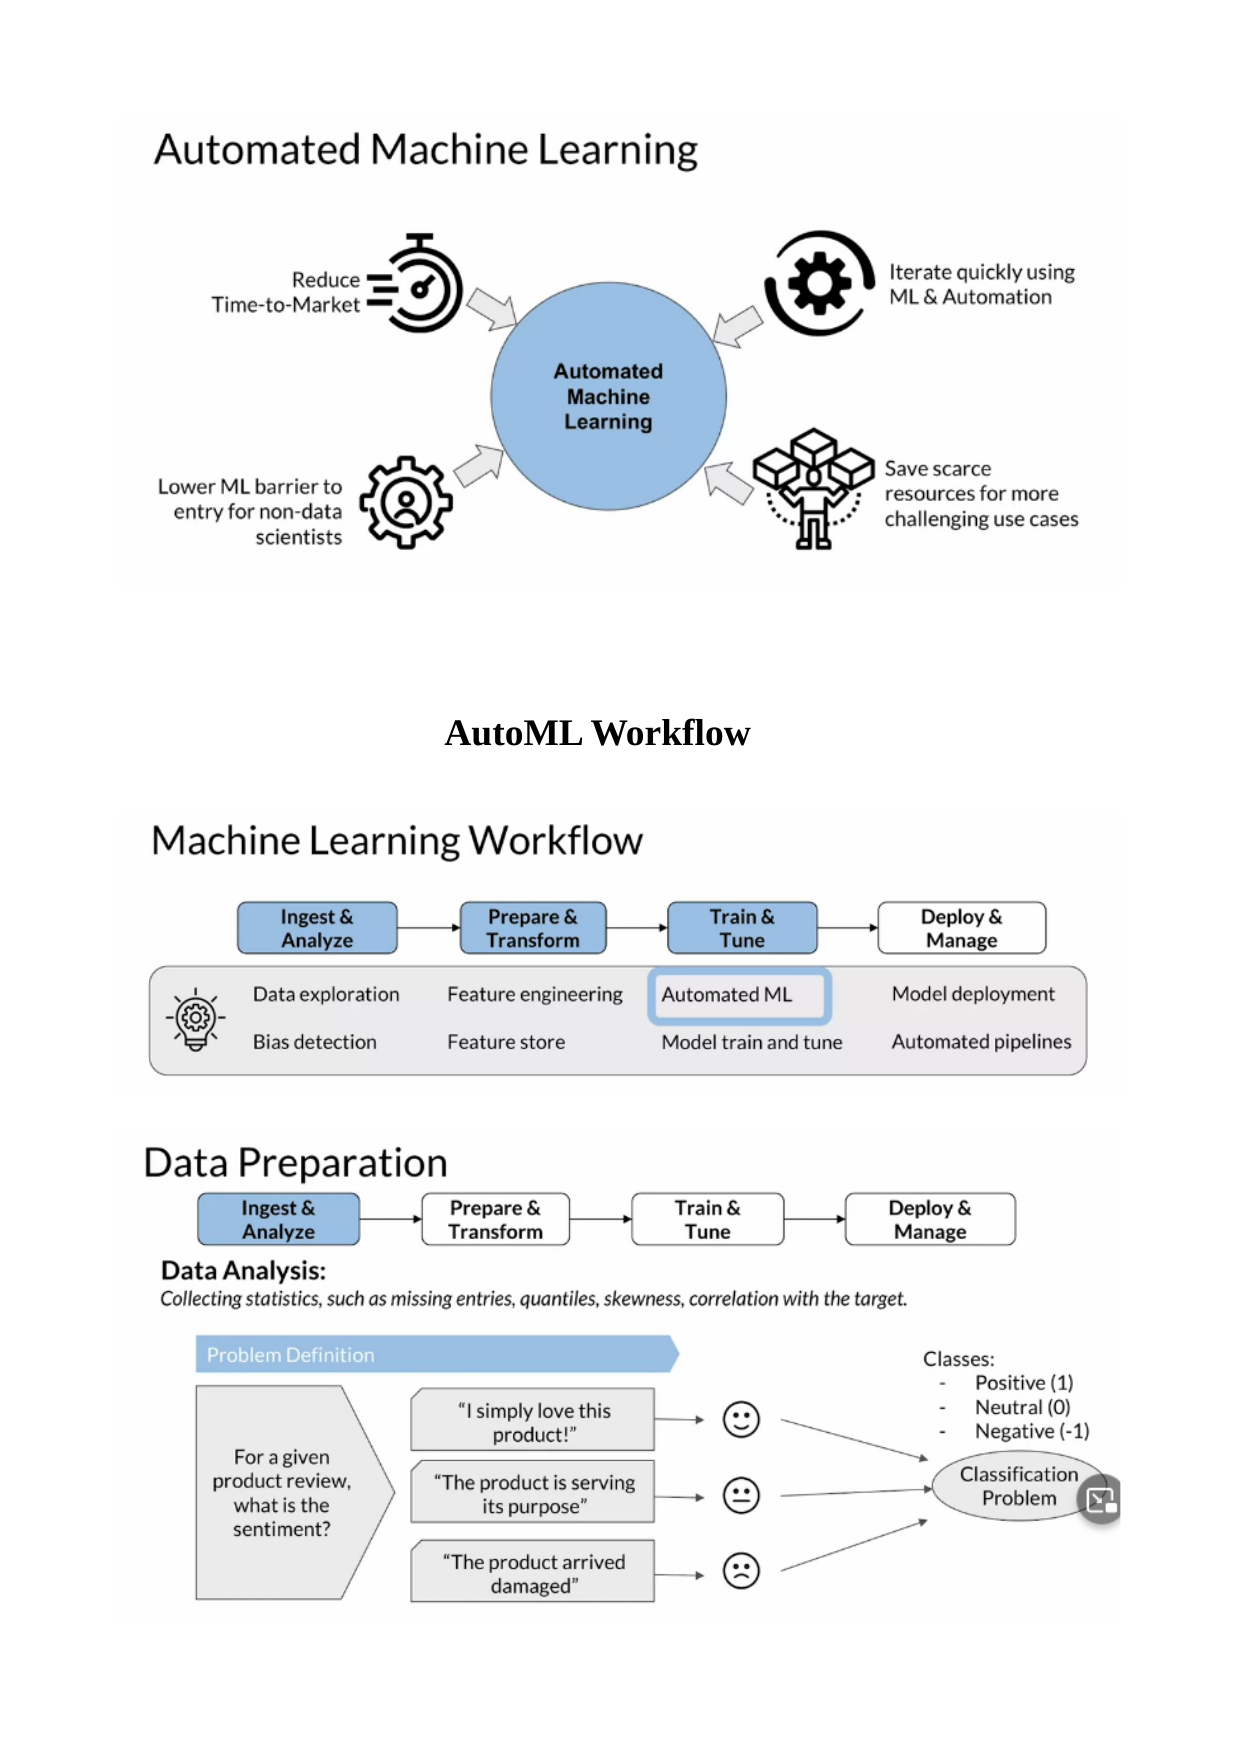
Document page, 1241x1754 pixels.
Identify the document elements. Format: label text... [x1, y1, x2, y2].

picture [118, 814, 1123, 1097]
subtitle AutoML Workflow [118, 711, 1122, 754]
picture [118, 118, 1123, 587]
picture [116, 1131, 1121, 1620]
